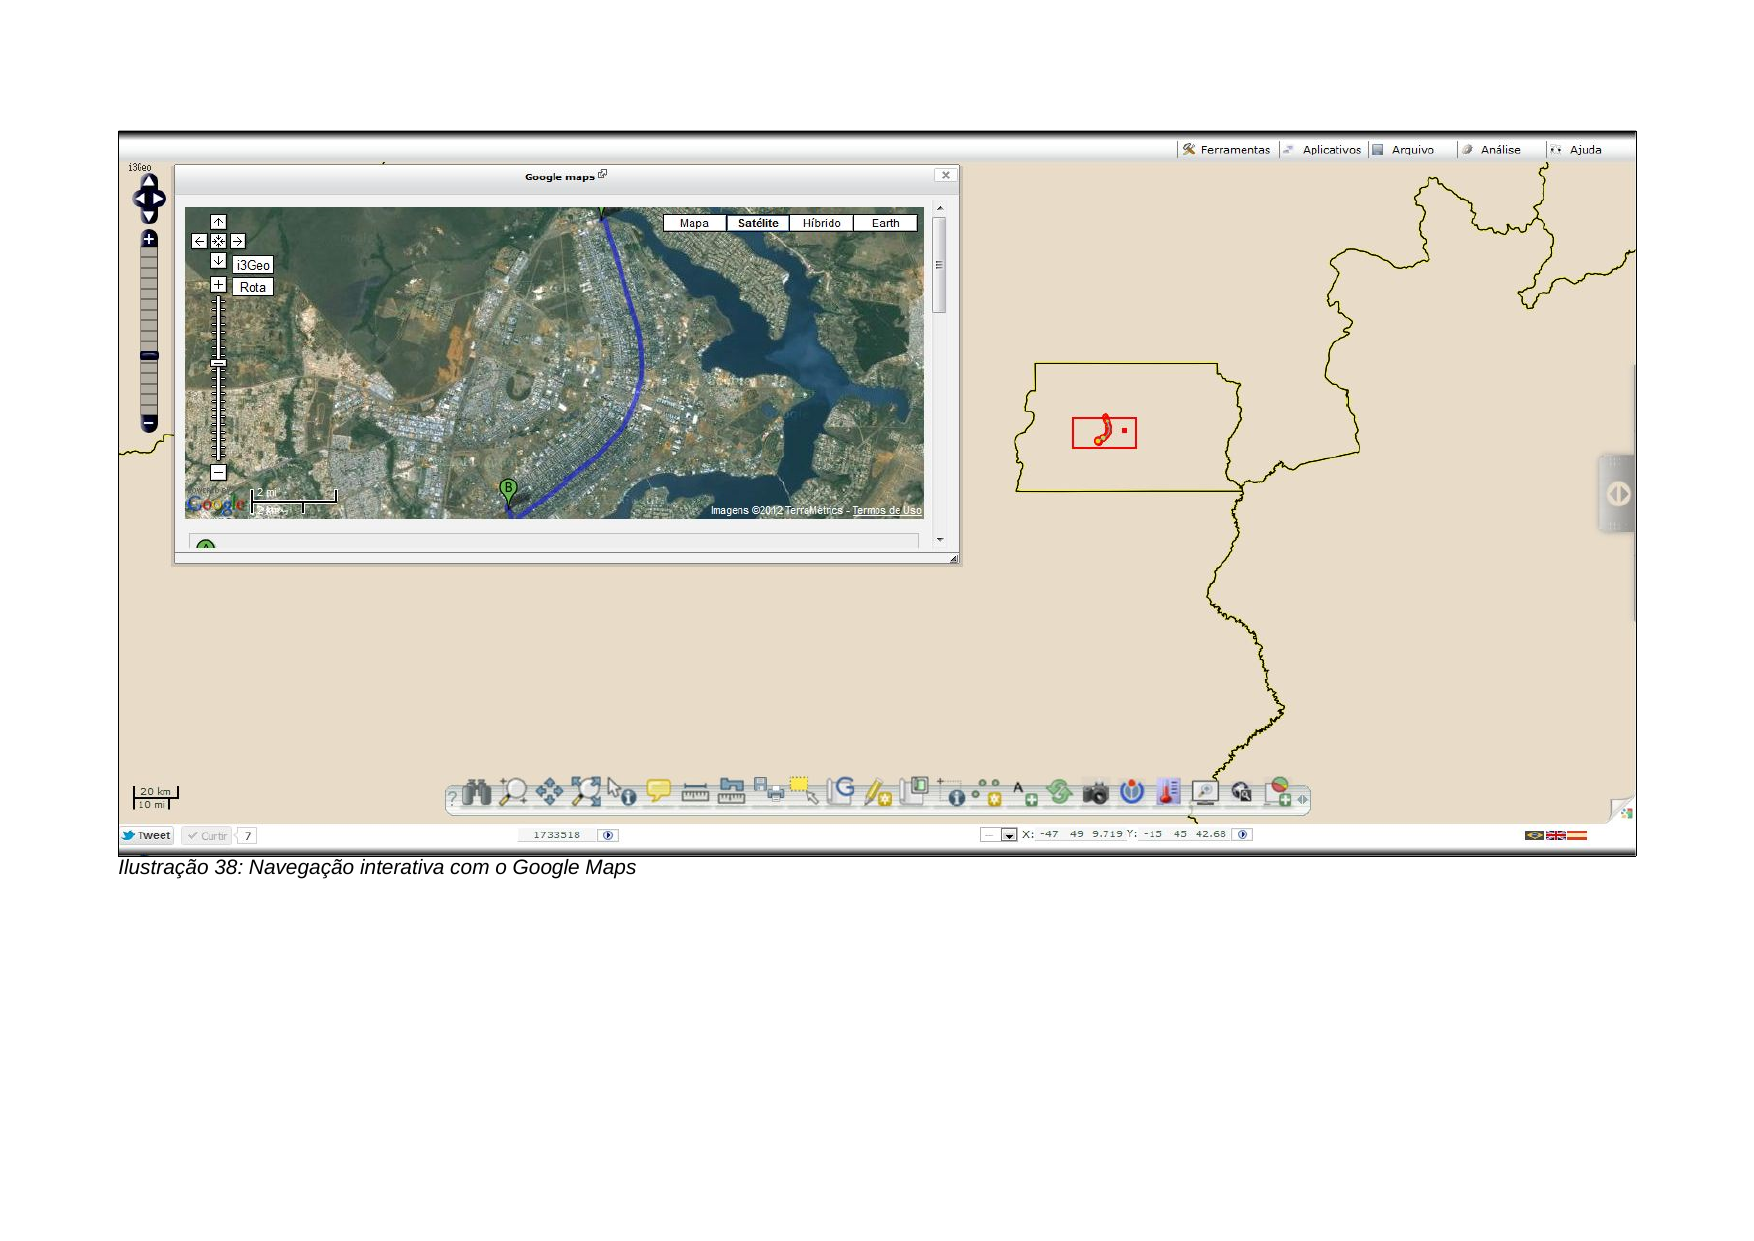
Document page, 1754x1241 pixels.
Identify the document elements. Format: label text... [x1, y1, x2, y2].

picture [119, 132, 1636, 856]
text Ilustração 38: Navegação interativa com o Google Maps [118, 857, 1636, 879]
